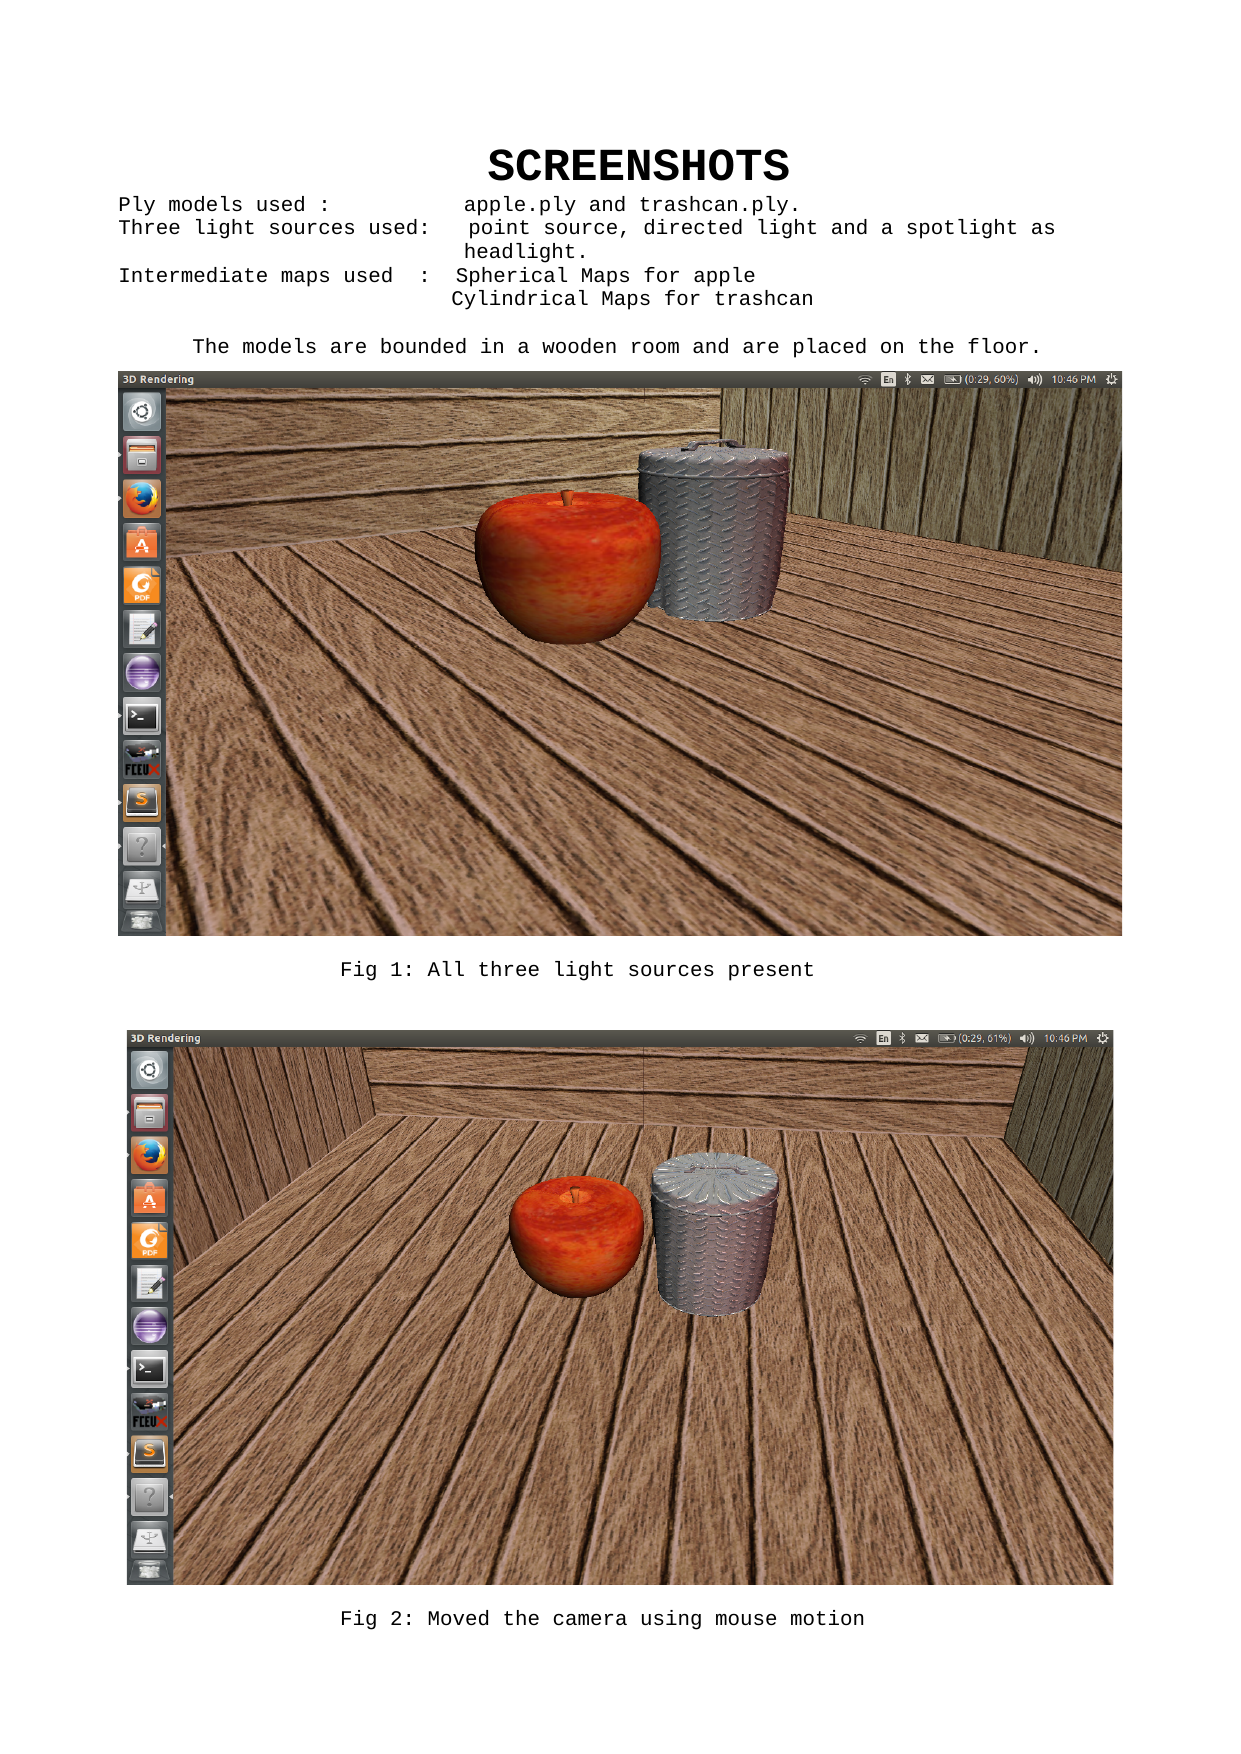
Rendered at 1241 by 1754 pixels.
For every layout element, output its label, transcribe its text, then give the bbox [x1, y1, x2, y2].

text Fig 1: All three light sources present [118, 959, 1122, 983]
text Three light sources used: point source, directed light and a spotlight as headlight. [118, 217, 1122, 265]
text Fig 2: Moved the camera using mouse motion [118, 1608, 1122, 1632]
text SCREENSHOTS [118, 142, 1122, 194]
picture [118, 371, 1123, 936]
text Ply models used : apple.ply and trashcan.ply. [118, 194, 1122, 217]
picture [126, 1030, 1114, 1585]
text The models are bounded in a wooden room and are placed on the floor. [118, 336, 1122, 359]
text Cylindrical Maps for trashcan [118, 288, 1122, 312]
text Intermediate maps used : Spherical Maps for apple [118, 265, 1122, 288]
